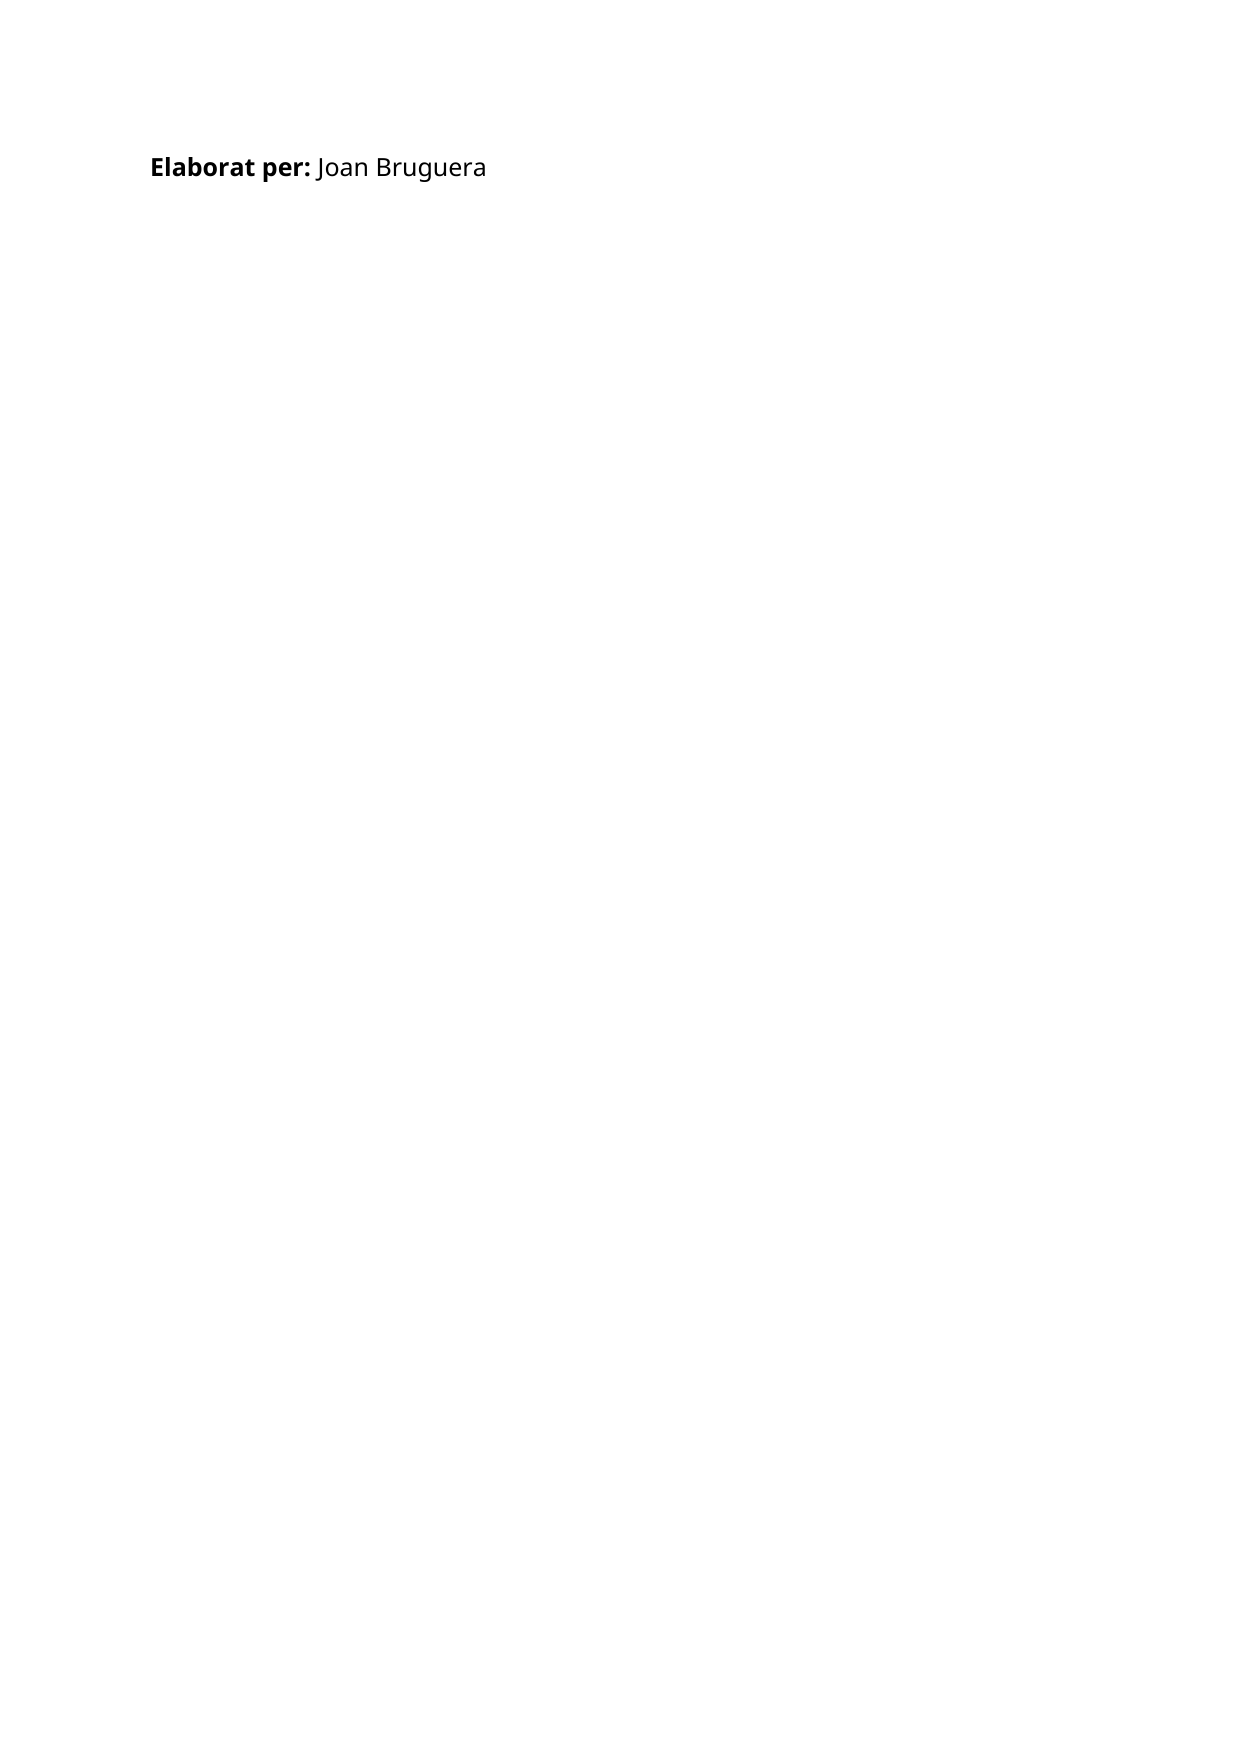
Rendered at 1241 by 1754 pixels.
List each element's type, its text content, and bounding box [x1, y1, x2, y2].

text Elaborat per: Joan Bruguera [150, 150, 1091, 184]
